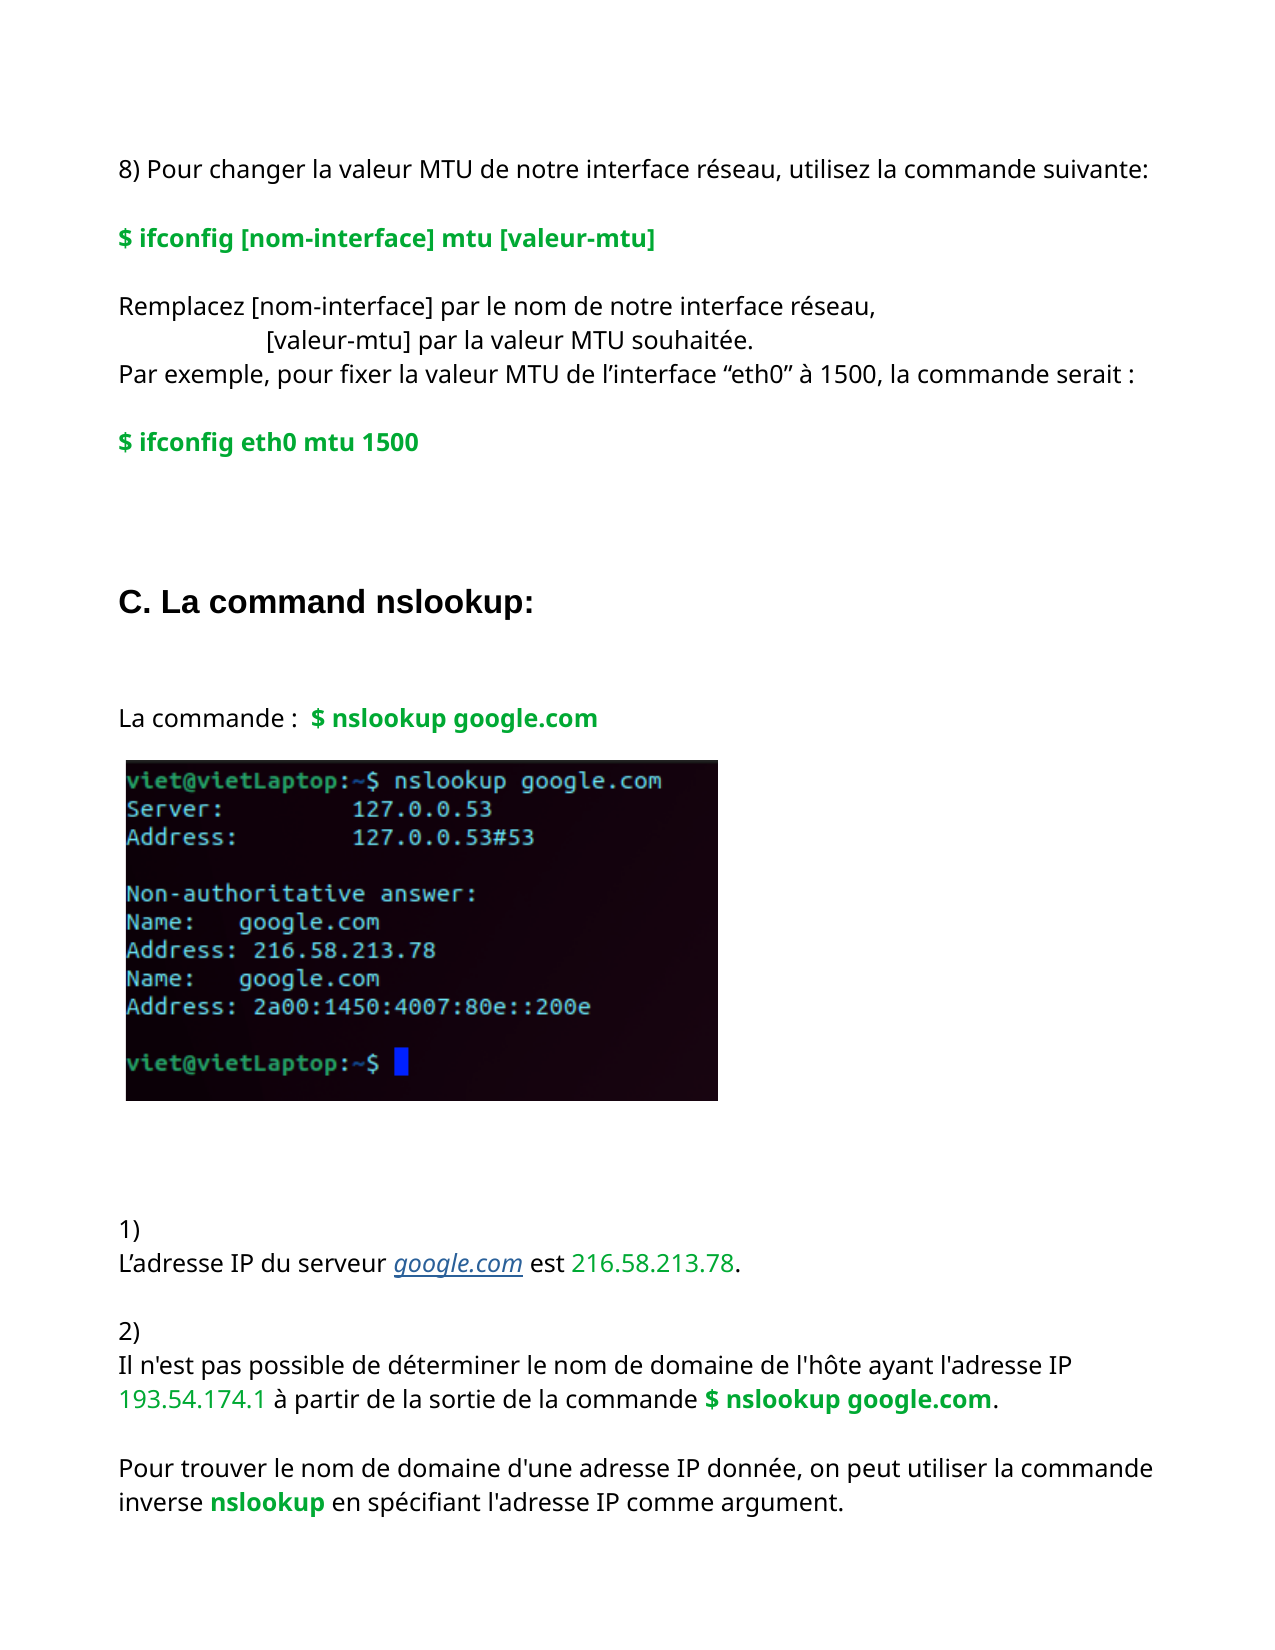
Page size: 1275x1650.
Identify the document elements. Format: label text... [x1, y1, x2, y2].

text Remplacez [nom-interface] par le nom de notre interface réseau, [118, 288, 1157, 322]
text Il n'est pas possible de déterminer le nom de domaine de l'hôte ayant l'adresse IP 193.54.174.1 à partir de la sortie de la commande $ nslookup google.com. [118, 1348, 1157, 1416]
text Par exemple, pour fixer la valeur MTU de l’interface “eth0” à 1500, la commande serait : [118, 357, 1157, 391]
text 8) Pour changer la valeur MTU de notre interface réseau, utilisez la commande suivante: [118, 152, 1157, 186]
text L’adresse IP du serveur google.com est 216.58.213.78. [118, 1246, 1157, 1280]
subtitle C. La command nslookup: [118, 582, 1157, 620]
text 2) [118, 1314, 1157, 1348]
text $ ifconfig eth0 mtu 1500 [118, 425, 1157, 459]
text La commande : $ nslookup google.com [118, 701, 1157, 735]
text 1) [118, 1212, 1157, 1246]
text $ ifconfig [nom-interface] mtu [valeur-mtu] [118, 220, 1157, 254]
picture [125, 760, 718, 1101]
text [valeur-mtu] par la valeur MTU souhaitée. [118, 322, 1157, 357]
text Pour trouver le nom de domaine d'une adresse IP donnée, on peut utiliser la commande inverse nslookup en spécifiant l'adresse IP comme argument. [118, 1450, 1157, 1518]
